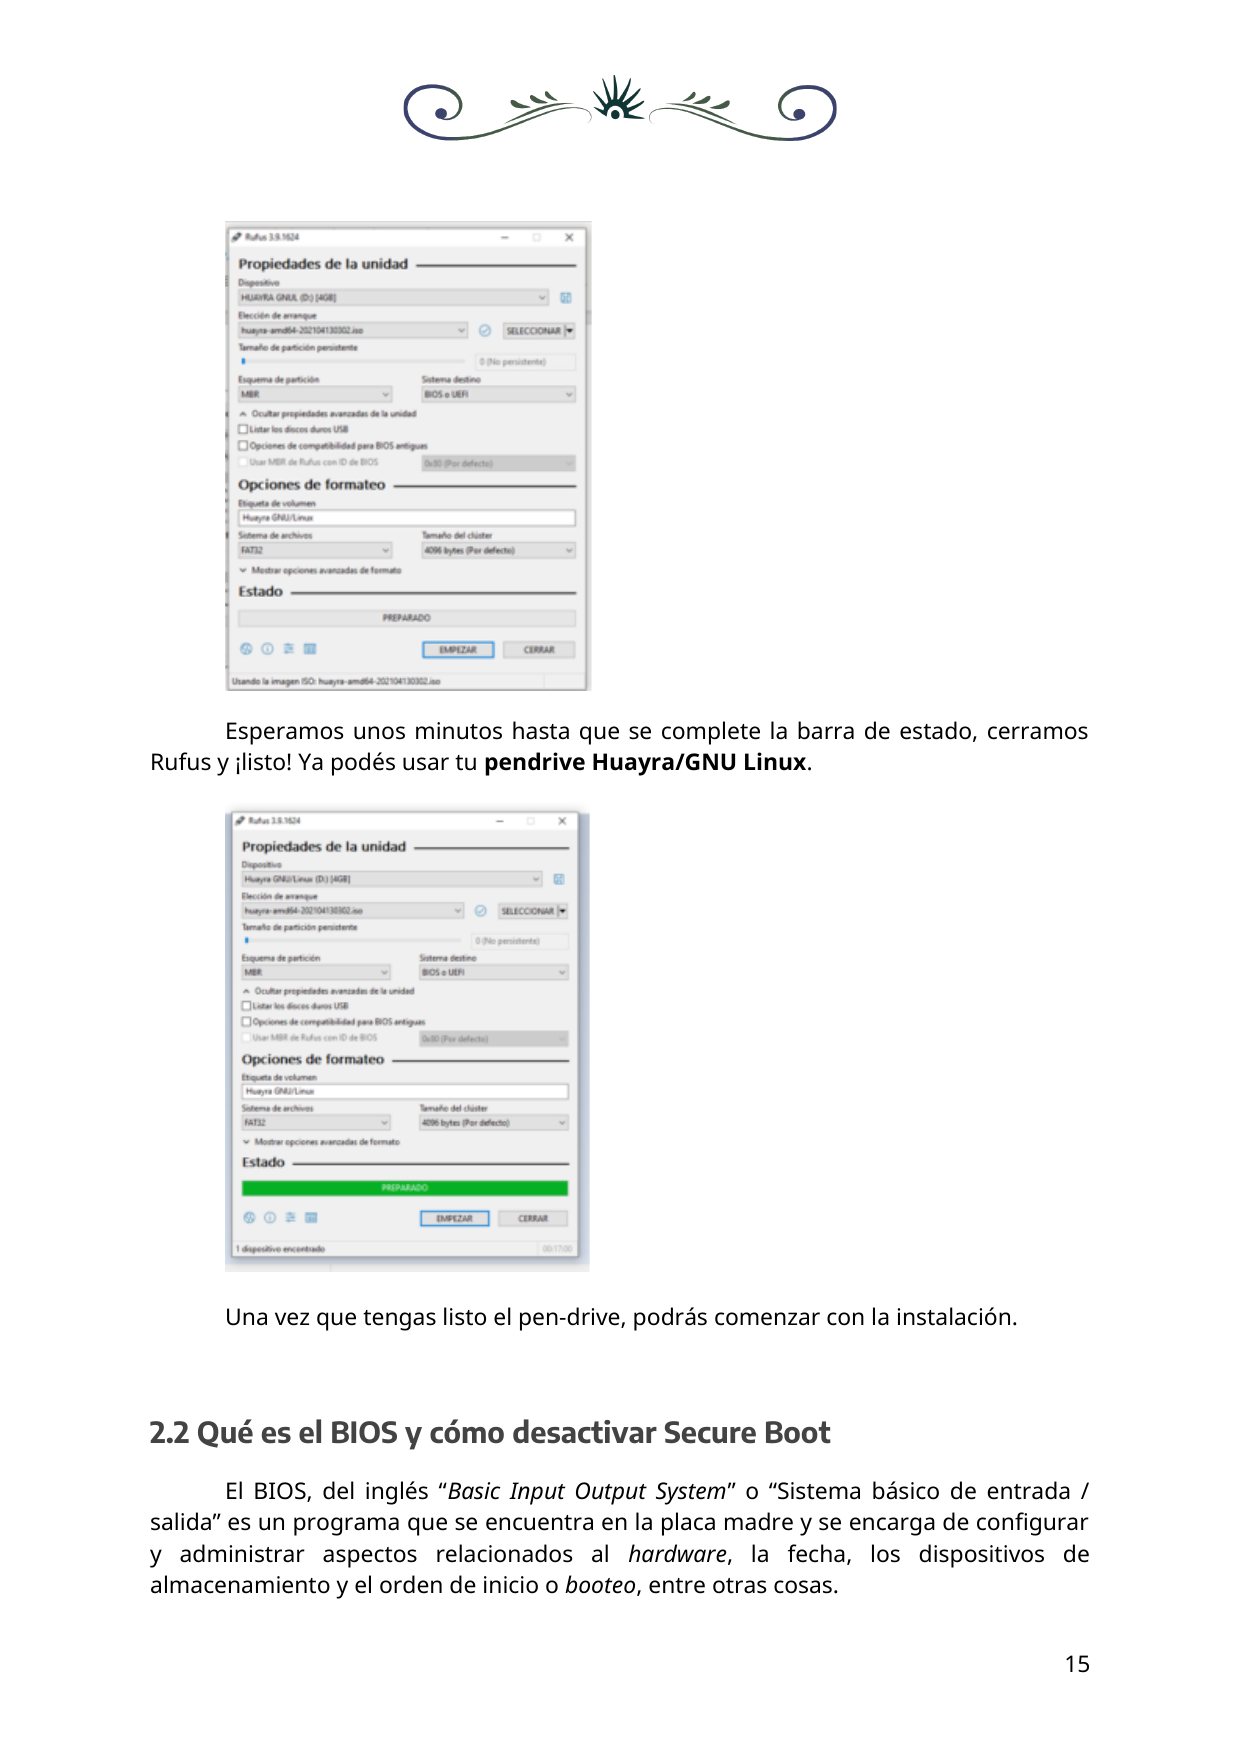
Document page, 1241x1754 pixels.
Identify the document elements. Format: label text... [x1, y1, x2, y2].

picture [403, 75, 837, 141]
picture [225, 802, 590, 1272]
text Una vez que tengas listo el pen-drive, podrás comenzar con la instalación. [150, 1301, 1090, 1332]
text Esperamos unos minutos hasta que se complete la barra de estado, cerramos Rufus y ¡listo! Ya podés usar tu pendrive Huayra/GNU Linux. [150, 715, 1090, 778]
subtitle 2.2 Qué es el BIOS y cómo desactivar Secure Boot [150, 1413, 1090, 1450]
picture [225, 221, 592, 691]
text El BIOS, del inglés “Basic Input Output System” o “Sistema básico de entrada / salida” es un programa que se encuentra en la placa madre y se encarga de configurar y administrar aspectos relacionados al hardware, la fecha, los dispositivos de almacenamiento y el orden de inicio o booteo, entre otras cosas. [150, 1475, 1090, 1600]
